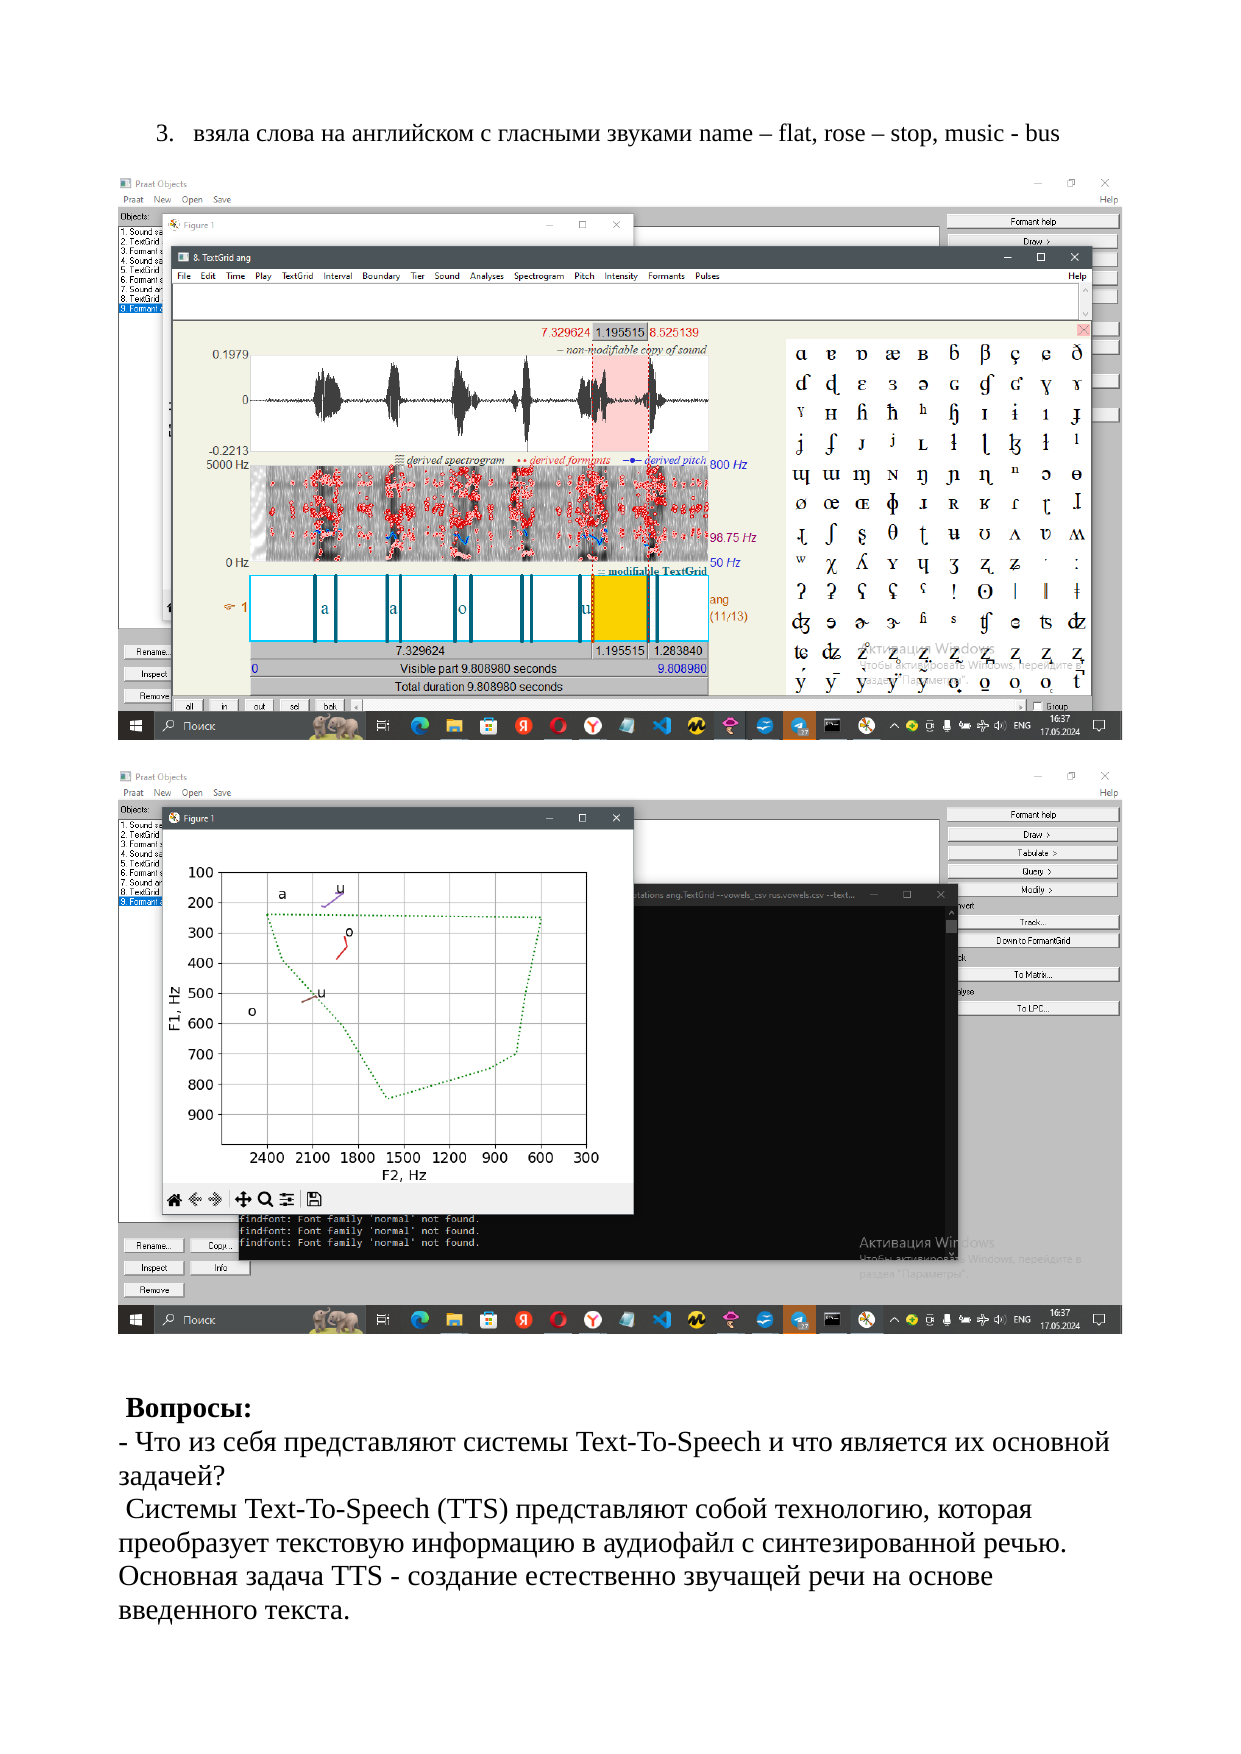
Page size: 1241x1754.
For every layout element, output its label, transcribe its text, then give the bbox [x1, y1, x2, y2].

text - Что из себя представляют системы Text-To-Speech и что является их основной задачей? [118, 1424, 1122, 1491]
picture [118, 175, 1123, 740]
picture [118, 768, 1123, 1334]
text Вопросы: [118, 1391, 1122, 1424]
list взяла слова на английском с гласными звуками name – flat, rose – stop, music - bus [156, 118, 1122, 147]
text Системы Text-To-Speech (TTS) представляют собой технологию, которая преобразует текстовую информацию в аудиофайл с синтезированной речью. Основная задача TTS - создание естественно звучащей речи на основе введенного текста. [118, 1491, 1122, 1625]
